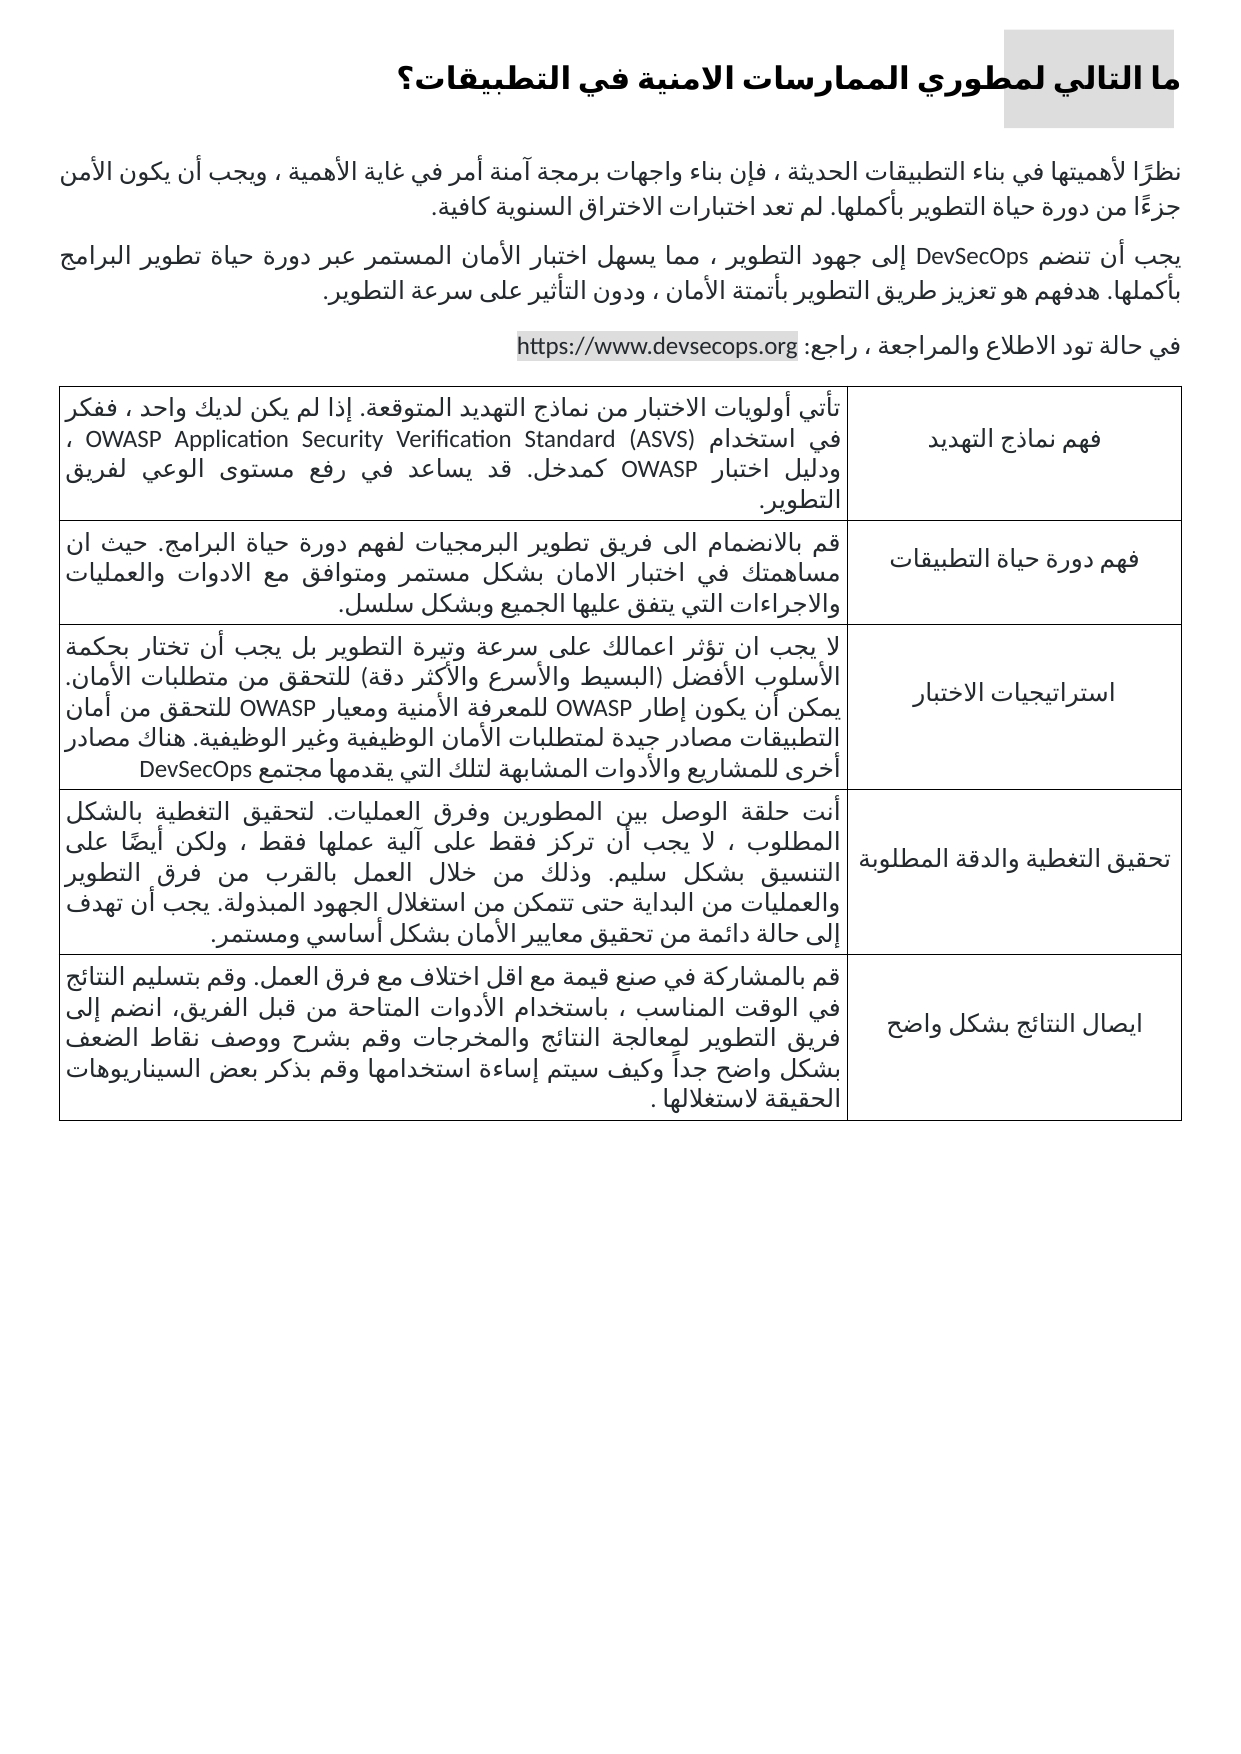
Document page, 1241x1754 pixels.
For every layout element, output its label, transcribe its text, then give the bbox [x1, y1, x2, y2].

table_cell فهم دورة حياة التطبيقات [848, 521, 1181, 624]
table_cell ايصال النتائج بشكل واضح [848, 955, 1181, 1119]
text يجب أن تنضم DevSecOps إلى جهود التطوير ، مما يسهل اختبار الأمان المستمر عبر دورة حياة تطوير البرامج بأكملها. هدفهم هو تعزيز طريق التطوير بأتمتة الأمان ، ودون التأثير على سرعة التطوير. [59, 241, 1181, 306]
table_cell تحقيق التغطية والدقة المطلوبة [848, 790, 1181, 954]
table_cell لا يجب ان تؤثر اعمالك على سرعة وتيرة التطوير بل يجب أن تختار بحكمة الأسلوب الأفضل (البسيط والأسرع والأكثر دقة) للتحقق من متطلبات الأمان. يمكن أن يكون إطار OWASP للمعرفة الأمنية ومعيار OWASP للتحقق من أمان التطبيقات مصادر جيدة لمتطلبات الأمان الوظيفية وغير الوظيفية. هناك مصادر أخرى للمشاريع والأدوات المشابهة لتلك التي يقدمها مجتمع DevSecOps [60, 625, 847, 789]
table_cell قم بالمشاركة في صنع قيمة مع اقل اختلاف مع فرق العمل. وقم بتسليم النتائج في الوقت المناسب ، باستخدام الأدوات المتاحة من قبل الفريق، انضم إلى فريق التطوير لمعالجة النتائج والمخرجات وقم بشرح ووصف نقاط الضعف بشكل واضح جداً وكيف سيتم إساءة استخدامها وقم بذكر بعض السيناريوهات الحقيقة لاستغلالها . [60, 955, 847, 1119]
table_cell قم بالانضمام الى فريق تطوير البرمجيات لفهم دورة حياة البرامج. حيث ان مساهمتك في اختبار الامان بشكل مستمر ومتوافق مع الادوات والعمليات والاجراءات التي يتفق عليها الجميع وبشكل سلسل. [60, 521, 847, 624]
text نظرًا لأهميتها في بناء التطبيقات الحديثة ، فإن بناء واجهات برمجة آمنة أمر في غاية الأهمية ، ويجب أن يكون الأمن جزءًا من دورة حياة التطوير بأكملها. لم تعد اختبارات الاختراق السنوية كافية. [59, 156, 1181, 221]
table_cell استراتيجيات الاختبار [848, 625, 1181, 789]
table_cell أنت حلقة الوصل بين المطورين وفرق العمليات. لتحقيق التغطية بالشكل المطلوب ، لا يجب أن تركز فقط على آلية عملها فقط ، ولكن أيضًا على التنسيق بشكل سليم. وذلك من خلال العمل بالقرب من فرق التطوير والعمليات من البداية حتى تتمكن من استغلال الجهود المبذولة. يجب أن تهدف إلى حالة دائمة من تحقيق معايير الأمان بشكل أساسي ومستمر. [60, 790, 847, 954]
text في حالة تود الاطلاع والمراجعة ، راجع: https://www.devsecops.org [59, 331, 1181, 361]
table_header فهم نماذج التهديد [848, 387, 1181, 520]
table_header تأتي أولويات الاختبار من نماذج التهديد المتوقعة. إذا لم يكن لديك واحد ، ففكر في استخدام OWASP Application Security Verification Standard (ASVS) ، ودليل اختبار OWASP كمدخل. قد يساعد في رفع مستوى الوعي لفريق التطوير. [60, 387, 847, 520]
